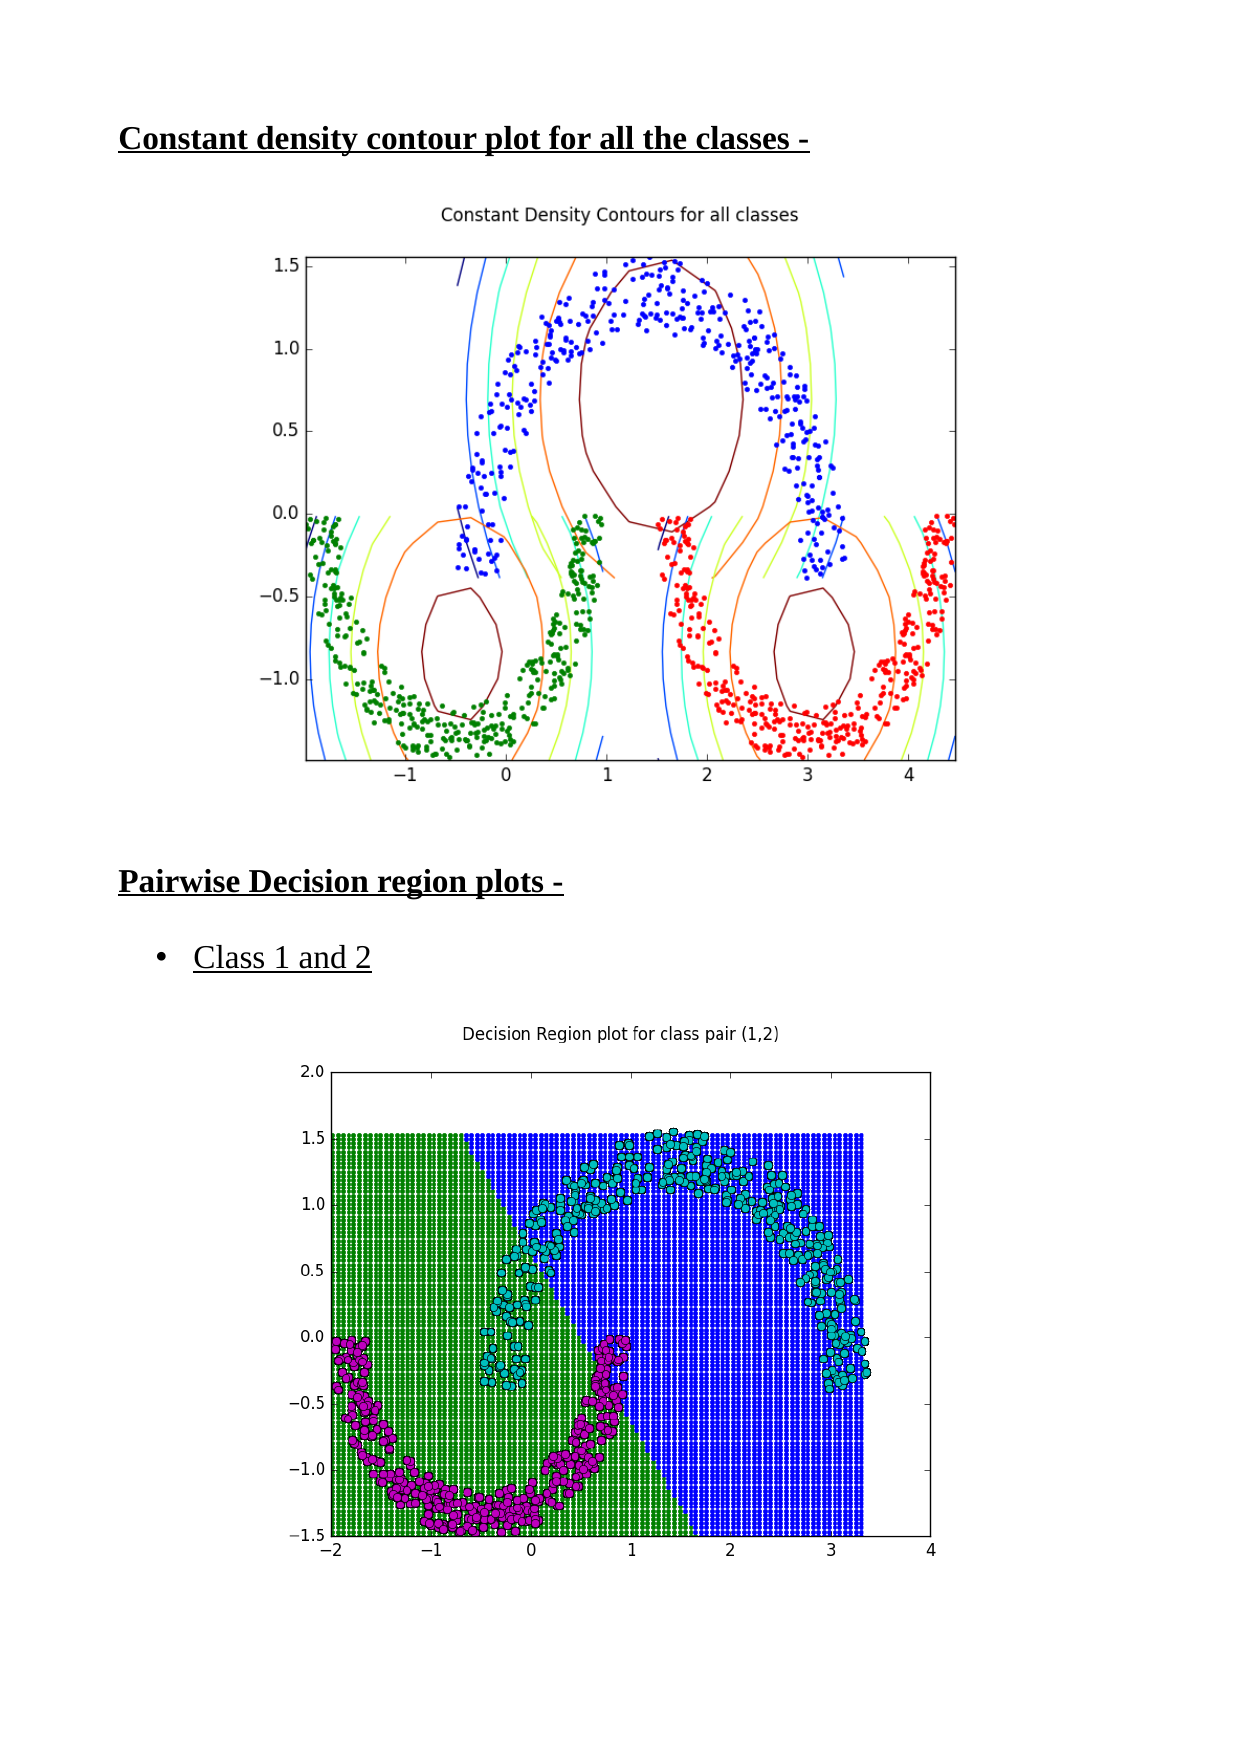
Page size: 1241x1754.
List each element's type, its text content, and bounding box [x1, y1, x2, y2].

list Class 1 and 2 [156, 938, 1122, 976]
text Constant density contour plot for all the classes - [118, 118, 1122, 156]
picture [234, 1014, 1007, 1594]
text Pairwise Decision region plots - [118, 861, 1122, 899]
picture [201, 194, 1039, 823]
